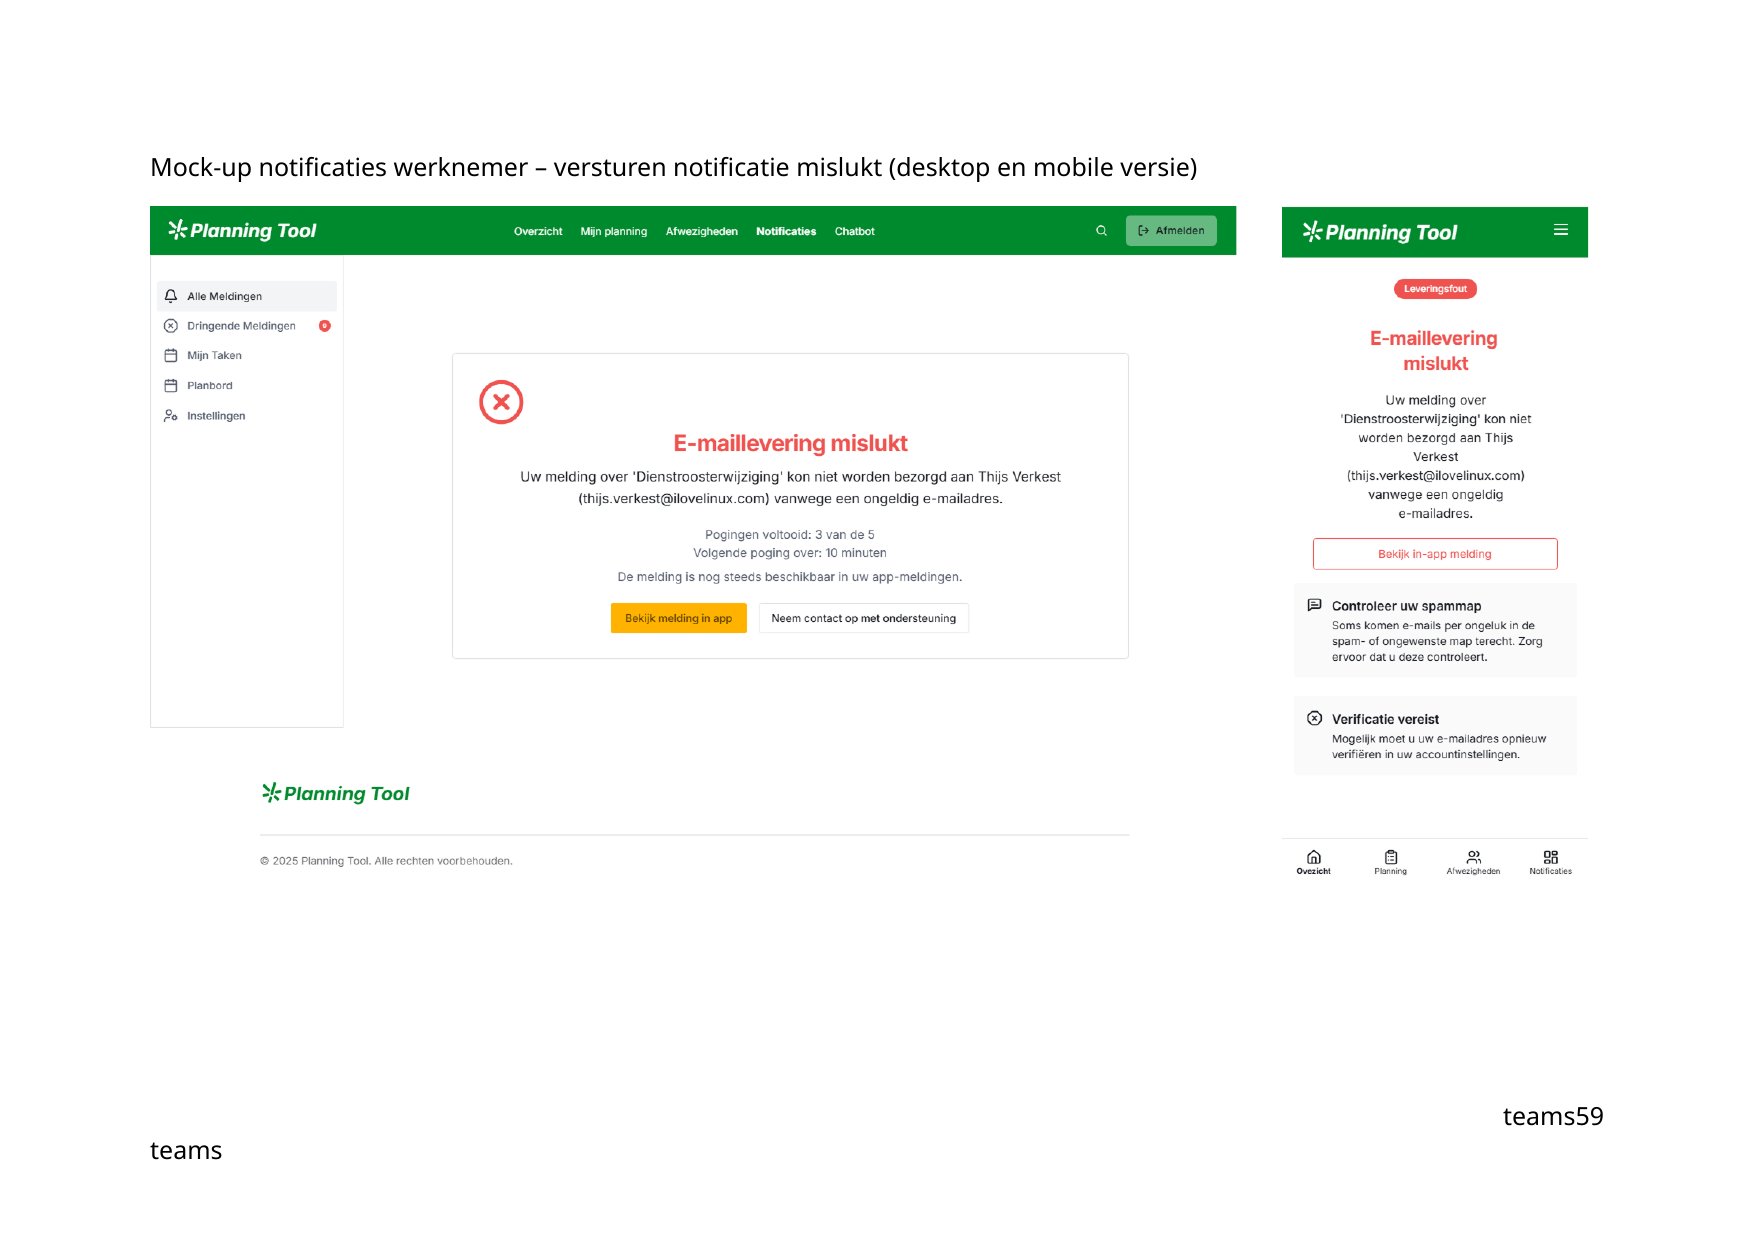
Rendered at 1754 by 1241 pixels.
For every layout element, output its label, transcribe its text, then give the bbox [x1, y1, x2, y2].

picture [1282, 206, 1589, 886]
text Mock-up notificaties werknemer – versturen notificatie mislukt (desktop en mobile versie) [150, 150, 1604, 184]
picture [150, 206, 1237, 886]
